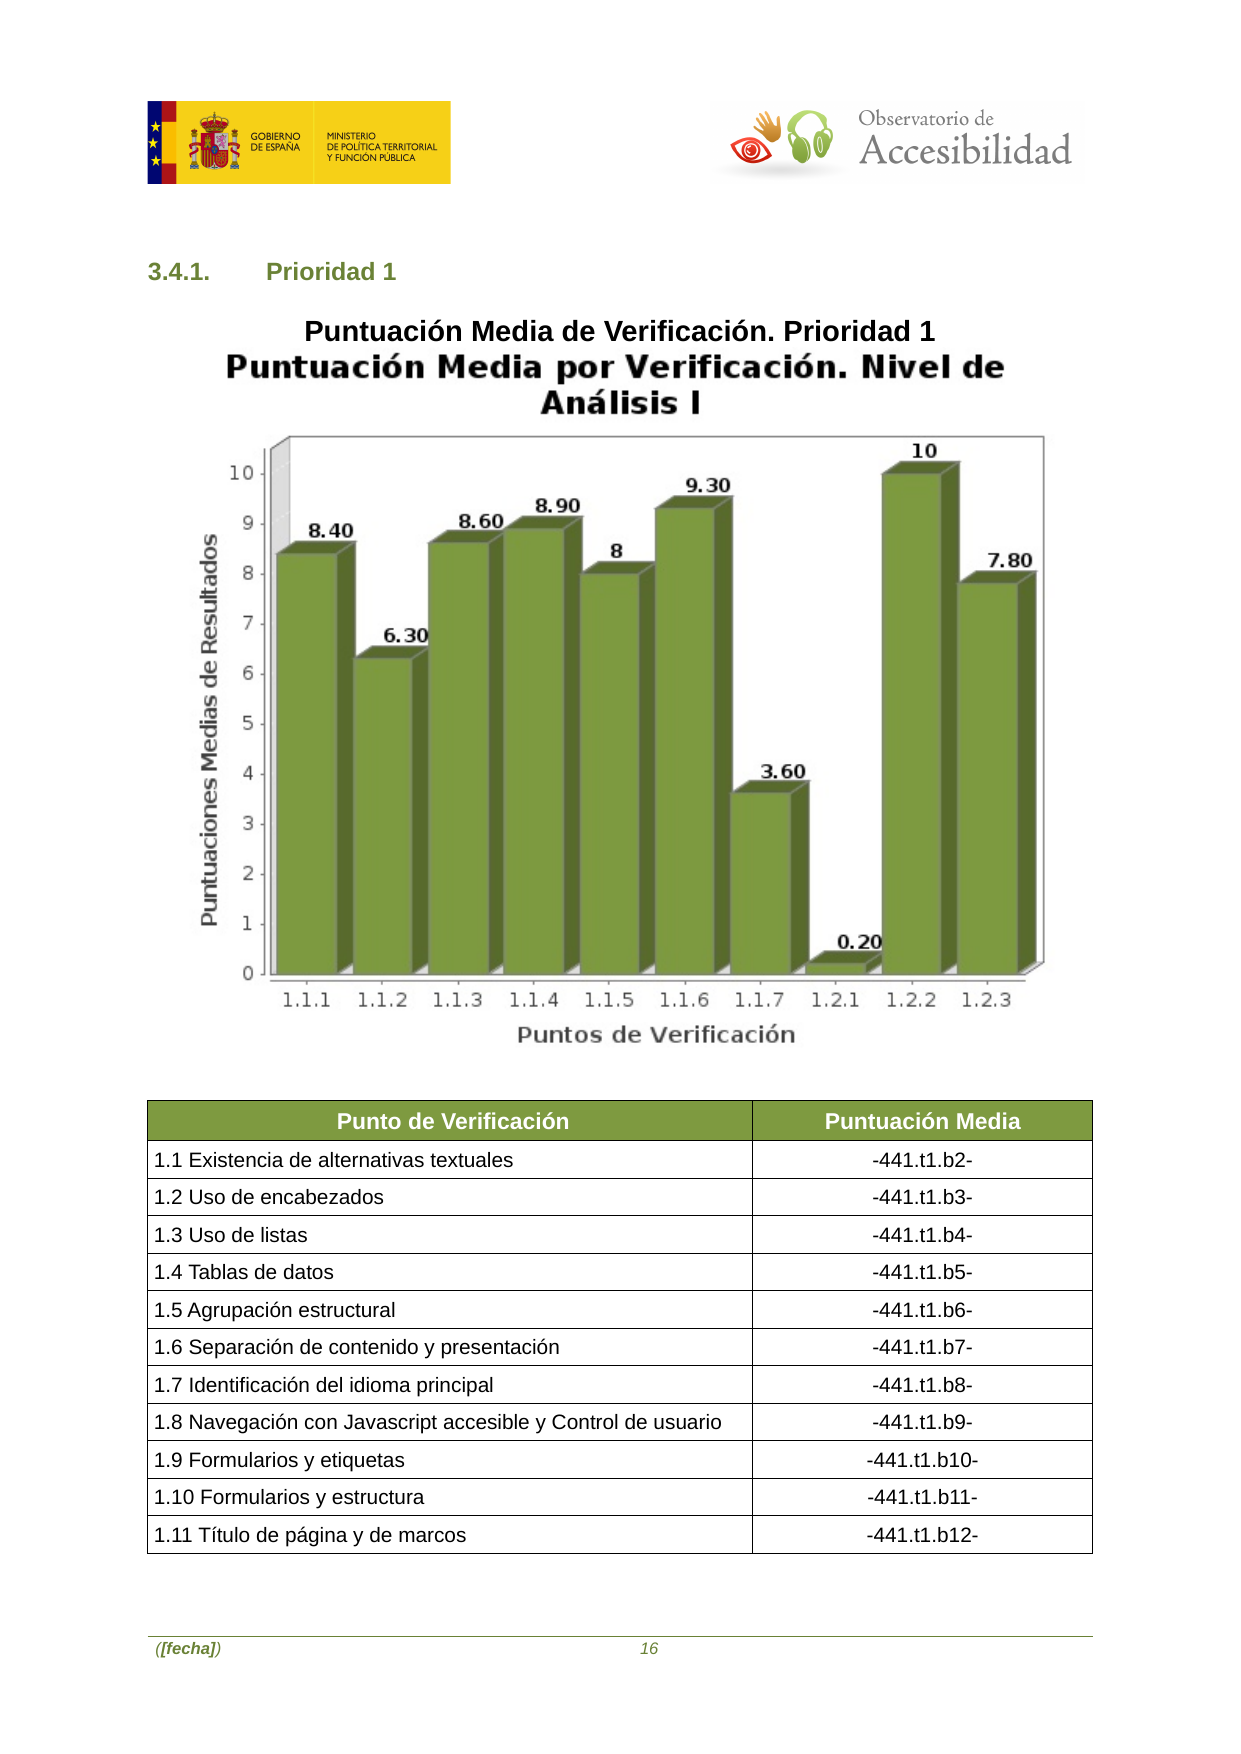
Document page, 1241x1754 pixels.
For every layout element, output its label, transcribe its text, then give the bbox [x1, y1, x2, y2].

table_cell -441.t1.b5- [753, 1254, 1092, 1290]
table_cell -441.t1.b6- [753, 1291, 1092, 1328]
table_header Punto de Verificación [148, 1101, 752, 1140]
table_cell 1.1 Existencia de alternativas textuales [148, 1141, 752, 1178]
table_cell -441.t1.b4- [753, 1216, 1092, 1253]
table_cell 1.3 Uso de listas [148, 1216, 752, 1253]
picture [147, 101, 451, 184]
table_cell -441.t1.b2- [753, 1141, 1092, 1178]
table_cell 1.8 Navegación con Javascript accesible y Control de usuario [148, 1404, 752, 1440]
table_cell -441.t1.b12- [753, 1516, 1092, 1553]
table_header Puntuación Media [753, 1101, 1092, 1140]
table_cell 1.7 Identificación del idioma principal [148, 1366, 752, 1403]
picture [178, 347, 1062, 1057]
picture [710, 101, 1086, 184]
subtitle Prioridad 1 [148, 257, 1092, 286]
table_cell 1.2 Uso de encabezados [148, 1179, 752, 1215]
table_cell -441.t1.b11- [753, 1479, 1092, 1515]
table_cell 1.6 Separación de contenido y presentación [148, 1329, 752, 1365]
table_cell 1.9 Formularios y etiquetas [148, 1441, 752, 1478]
table_cell -441.t1.b10- [753, 1441, 1092, 1478]
table_cell 1.5 Agrupación estructural [148, 1291, 752, 1328]
text Puntuación Media de Verificación. Prioridad 1 [148, 314, 1092, 347]
table_cell -441.t1.b7- [753, 1329, 1092, 1365]
table_cell 1.10 Formularios y estructura [148, 1479, 752, 1515]
table_cell -441.t1.b3- [753, 1179, 1092, 1215]
table_cell 1.4 Tablas de datos [148, 1254, 752, 1290]
table_cell 1.11 Título de página y de marcos [148, 1516, 752, 1553]
table_cell -441.t1.b9- [753, 1404, 1092, 1440]
table_cell -441.t1.b8- [753, 1366, 1092, 1403]
